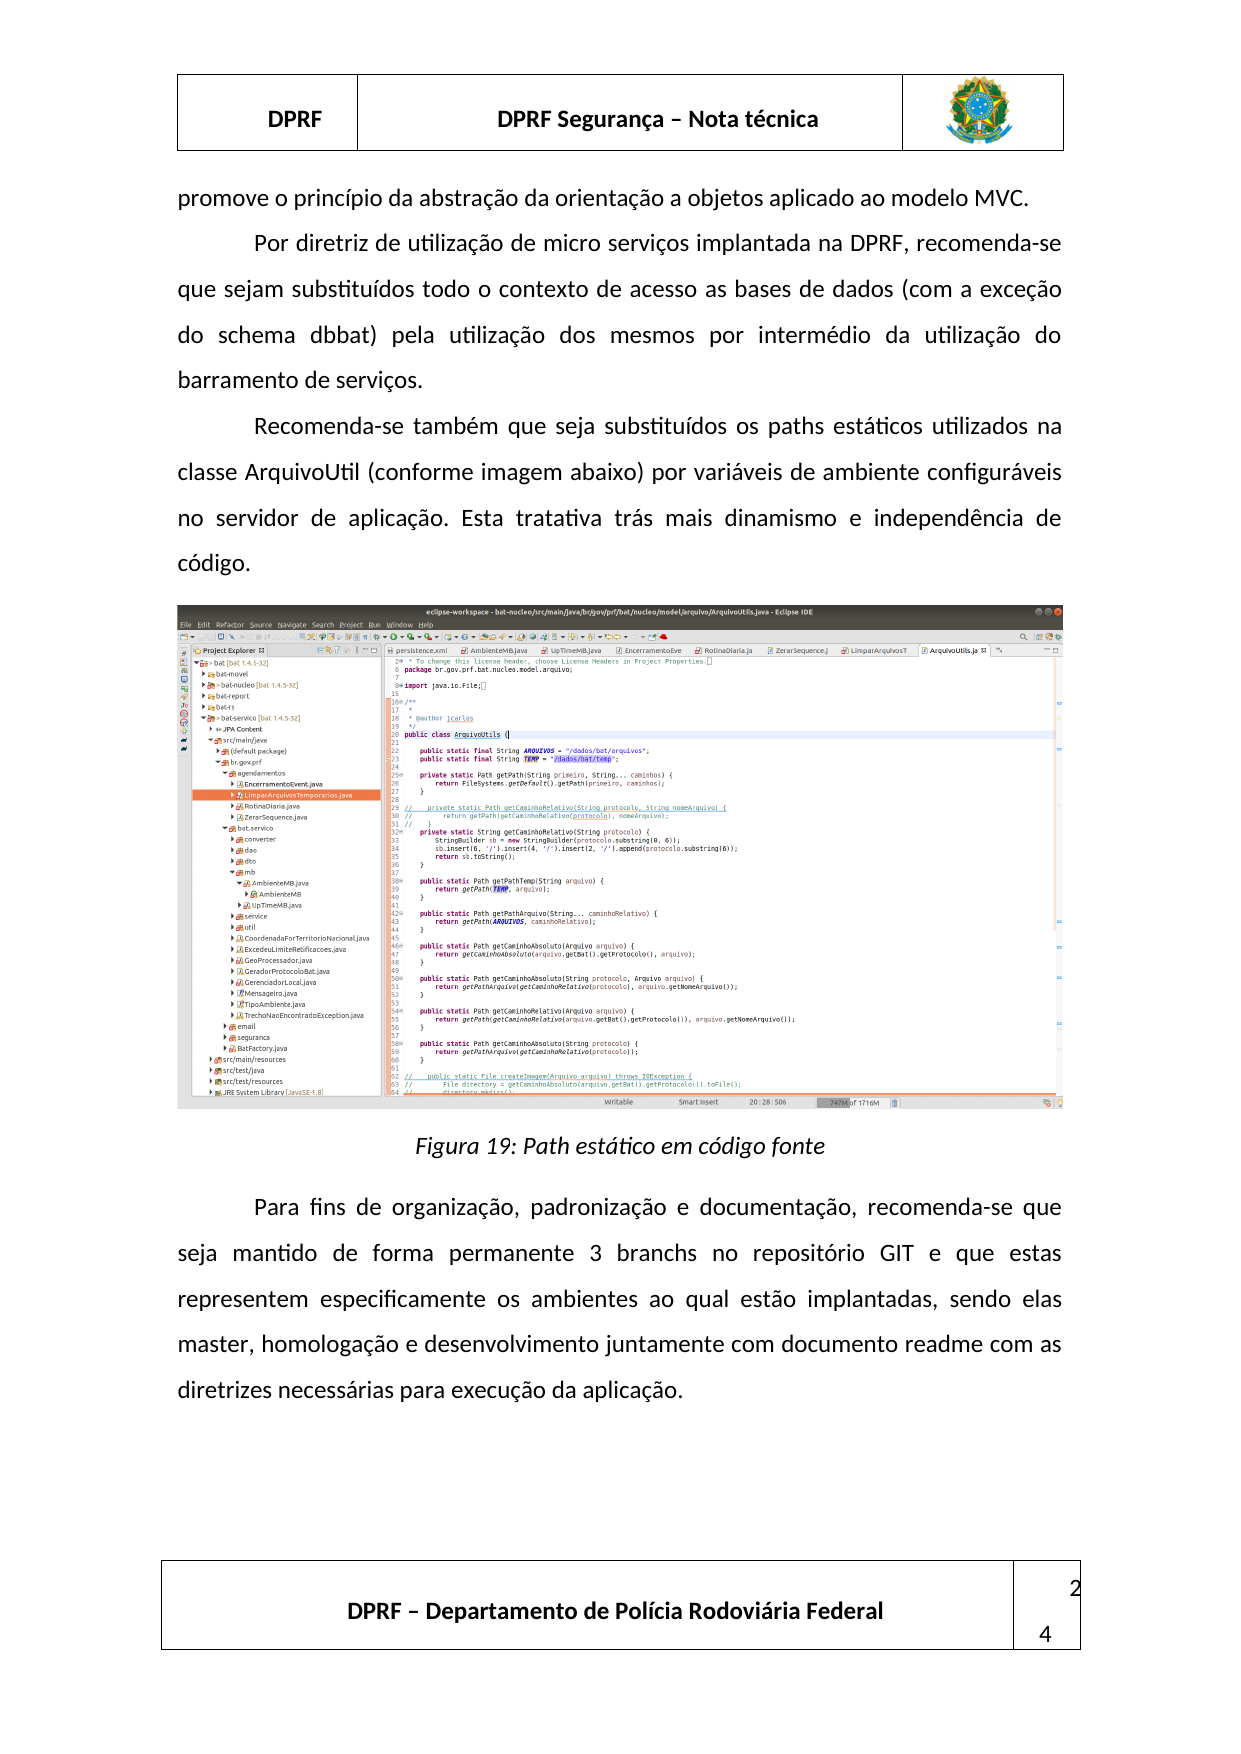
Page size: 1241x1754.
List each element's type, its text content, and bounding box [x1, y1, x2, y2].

text Para fins de organização, padronização e documentação, recomenda-se que seja mantido de forma permanente 3 branchs no repositório GIT e que estas representem especificamente os ambientes ao qual estão implantadas, sendo elas master, homologação e desenvolvimento juntamente com documento readme com as diretrizes necessárias para execução da aplicação. [177, 593, 1063, 605]
text Para fins de organização, padronização e documentação, recomenda-se que seja mantido de forma permanente 3 branchs no repositório GIT e que estas representem especificamente os ambientes ao qual estão implantadas, sendo elas master, homologação e desenvolvimento juntamente com documento readme com as diretrizes necessárias para execução da aplicação. [177, 1161, 1063, 1237]
text Recomenda-se também que seja substituídos os paths estáticos utilizados na classe ArquivoUtil (conforme imagem abaixo) por variáveis de ambiente configuráveis no servidor de aplicação. Esta tratativa trás mais dinamismo e independência de código. [177, 410, 1063, 456]
text Para fins de organização, padronização e documentação, recomenda-se que seja mantido de forma permanente 3 branchs no repositório GIT e que estas representem especificamente os ambientes ao qual estão implantadas, sendo elas master, homologação e desenvolvimento juntamente com documento readme com as diretrizes necessárias para execução da aplicação. [177, 1313, 1063, 1329]
text Por diretriz de utilização de micro serviços implantada na DPRF, recomenda-se que sejam substituídos todo o contexto de acesso as bases de dados (com a exceção do schema dbbat) pela utilização dos mesmos por intermédio da utilização do barramento de serviços. [177, 349, 1063, 395]
picture [944, 75, 1020, 149]
picture [177, 605, 1063, 1109]
text Figura 19: Path estático em código fonte [177, 1109, 1063, 1161]
text Para fins de organização, padronização e documentação, recomenda-se que seja mantido de forma permanente 3 branchs no repositório GIT e que estas representem especificamente os ambientes ao qual estão implantadas, sendo elas master, homologação e desenvolvimento juntamente com documento readme com as diretrizes necessárias para execução da aplicação. [177, 1359, 1063, 1405]
text Recomenda-se também que seja substituídos os paths estáticos utilizados na classe ArquivoUtil (conforme imagem abaixo) por variáveis de ambiente configuráveis no servidor de aplicação. Esta tratativa trás mais dinamismo e independência de código. [177, 532, 1063, 578]
text Por diretriz de utilização de micro serviços implantada na DPRF, recomenda-se que sejam substituídos todo o contexto de acesso as bases de dados (com a exceção do schema dbbat) pela utilização dos mesmos por intermédio da utilização do barramento de serviços. [177, 304, 1063, 319]
text Recomenda-se também que seja substituídos os paths estáticos utilizados na classe ArquivoUtil (conforme imagem abaixo) por variáveis de ambiente configuráveis no servidor de aplicação. Esta tratativa trás mais dinamismo e independência de código. [177, 487, 1063, 502]
text Para fins de organização, padronização e documentação, recomenda-se que seja mantido de forma permanente 3 branchs no repositório GIT e que estas representem especificamente os ambientes ao qual estão implantadas, sendo elas master, homologação e desenvolvimento juntamente com documento readme com as diretrizes necessárias para execução da aplicação. [177, 1268, 1063, 1283]
text Por diretriz de utilização de micro serviços implantada na DPRF, recomenda-se que sejam substituídos todo o contexto de acesso as bases de dados (com a exceção do schema dbbat) pela utilização dos mesmos por intermédio da utilização do barramento de serviços. [177, 227, 1063, 273]
